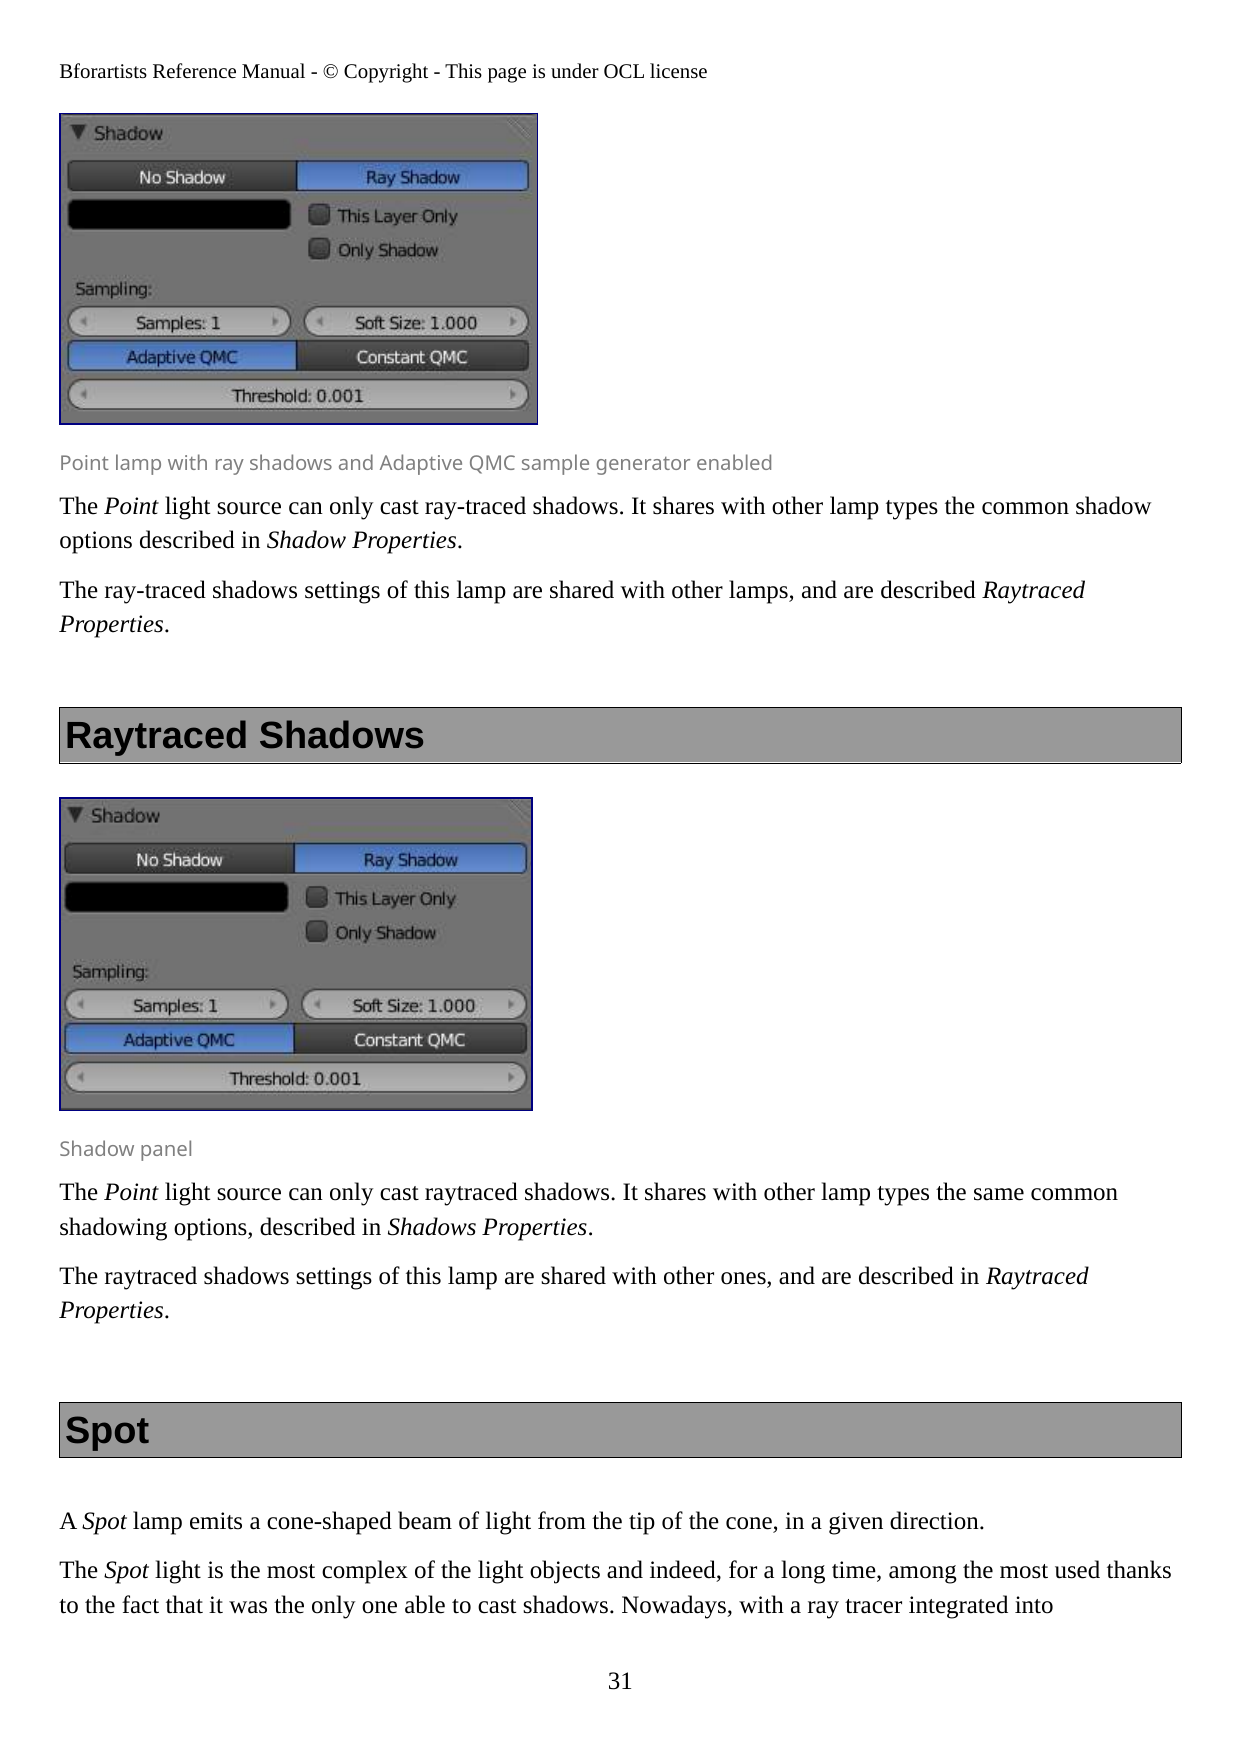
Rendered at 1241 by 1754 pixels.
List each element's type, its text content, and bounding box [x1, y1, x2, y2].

text Point lamp with ray shadows and Adaptive QMC sample generator enabled [59, 445, 1181, 477]
text The raytraced shadows settings of this lamp are shared with other ones, and are described in Raytraced Properties. [59, 1261, 1181, 1324]
picture [61, 799, 531, 1110]
text A Spot lamp emits a cone-shaped beam of light from the tip of the cone, in a given direction. [59, 1506, 1181, 1535]
table_header Raytraced Shadows [60, 708, 1181, 762]
picture [61, 114, 537, 423]
text Shadow panel [59, 1132, 1181, 1163]
text The Spot light is the most complex of the light objects and indeed, for a long time, among the most used thanks to the fact that it was the only one able to cast shadows. Nowadays, with a ray tracer integrated into [59, 1555, 1181, 1619]
text The ray-traced shadows settings of this lamp are shared with other lamps, and are described Raytraced Properties. [59, 575, 1181, 638]
text The Point light source can only cast raytraced shadows. It shares with other lamp types the same common shadowing options, described in Shadows Properties. [59, 1177, 1181, 1241]
text The Point light source can only cast ray-traced shadows. It shares with other lamp types the common shadow options described in Shadow Properties. [59, 491, 1181, 554]
table_header Spot [60, 1403, 1181, 1457]
